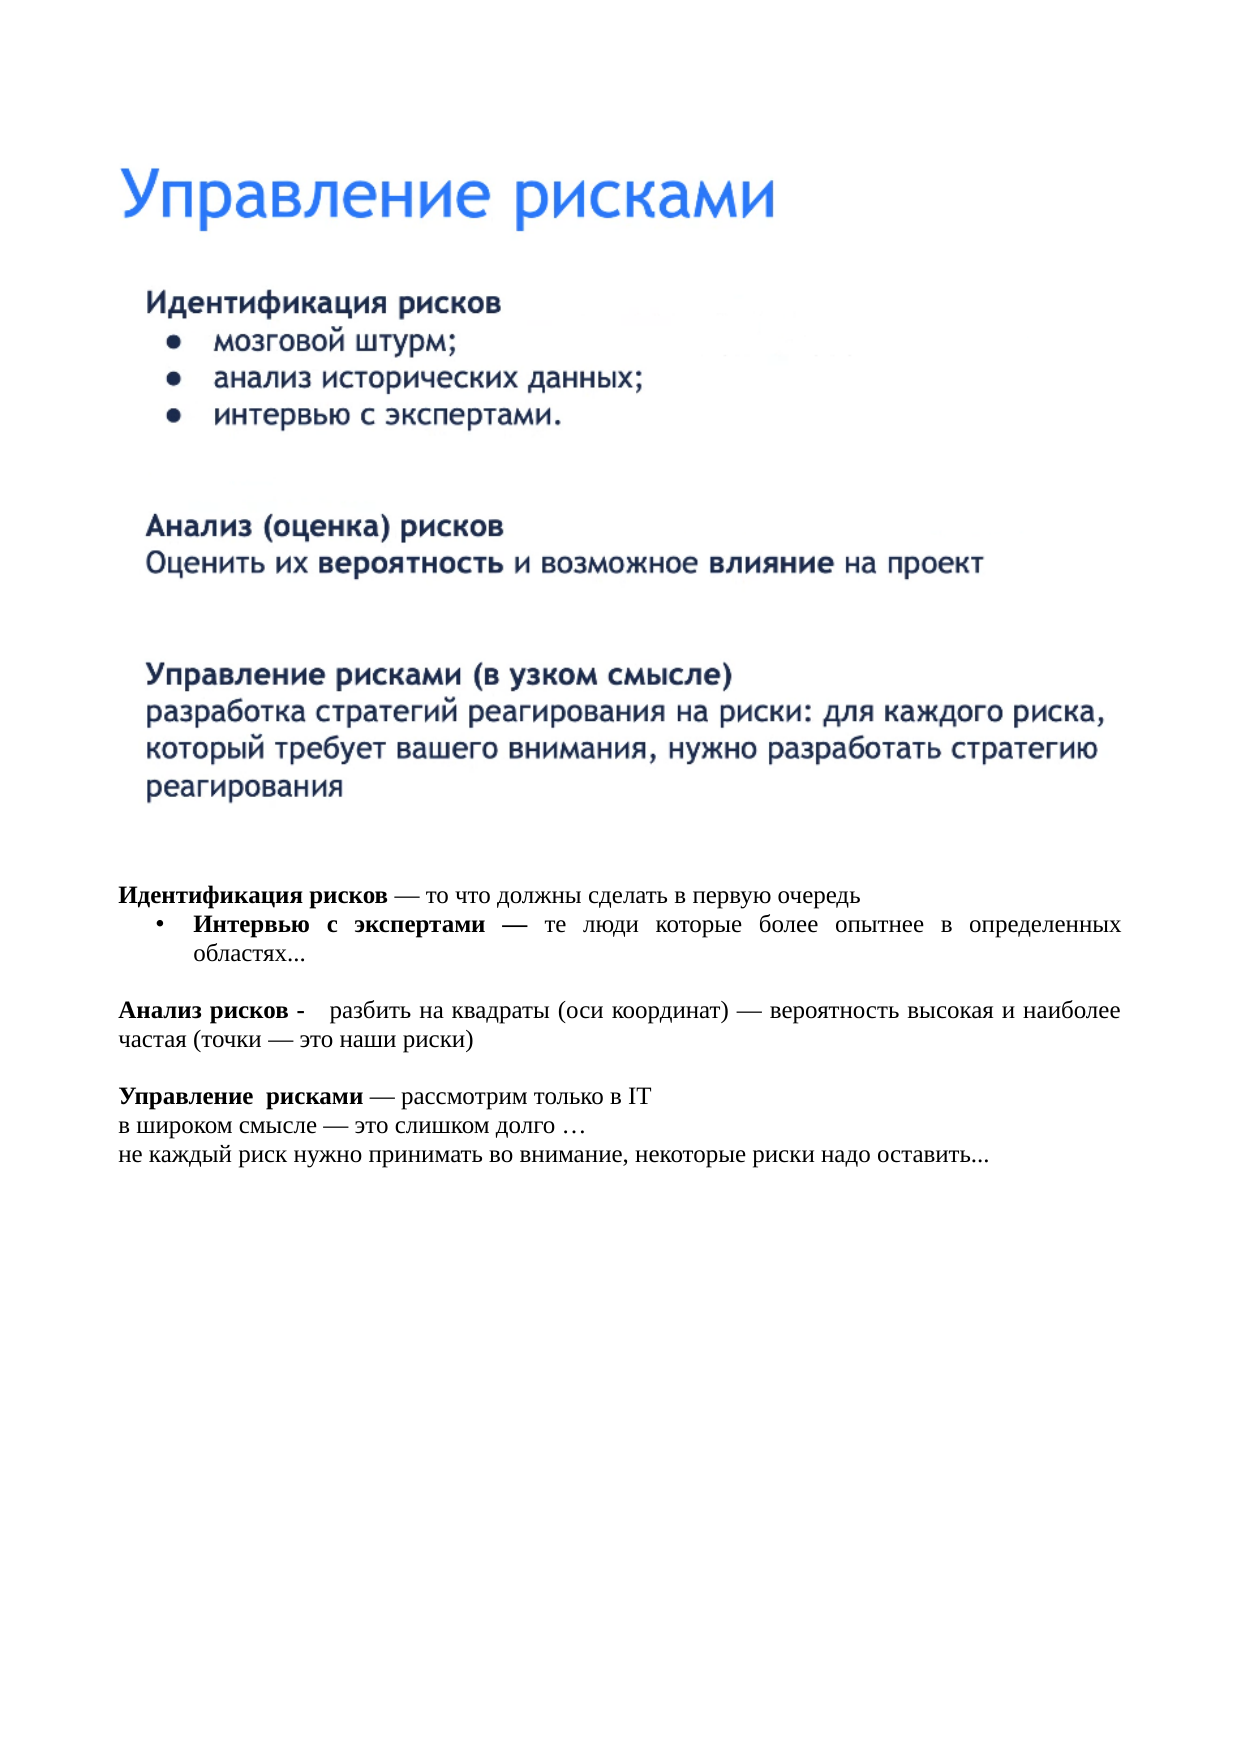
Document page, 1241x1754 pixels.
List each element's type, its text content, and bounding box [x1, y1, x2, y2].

text не каждый риск нужно принимать во внимание, некоторые риски надо оставить... [118, 1139, 1122, 1168]
list Интервью с экспертами — те люди которые более опытнее в определенных областях... [156, 909, 1122, 966]
text Управление рисками — рассмотрим только в IT [118, 1081, 1122, 1110]
text Идентификация рисков — то что должны сделать в первую очередь [118, 880, 1122, 909]
text в широком смысле — это слишком долго … [118, 1110, 1122, 1139]
text Анализ рисков - разбить на квадраты (оси координат) — вероятность высокая и наиболее частая (точки — это наши риски) [118, 995, 1122, 1053]
picture [111, 153, 1116, 823]
